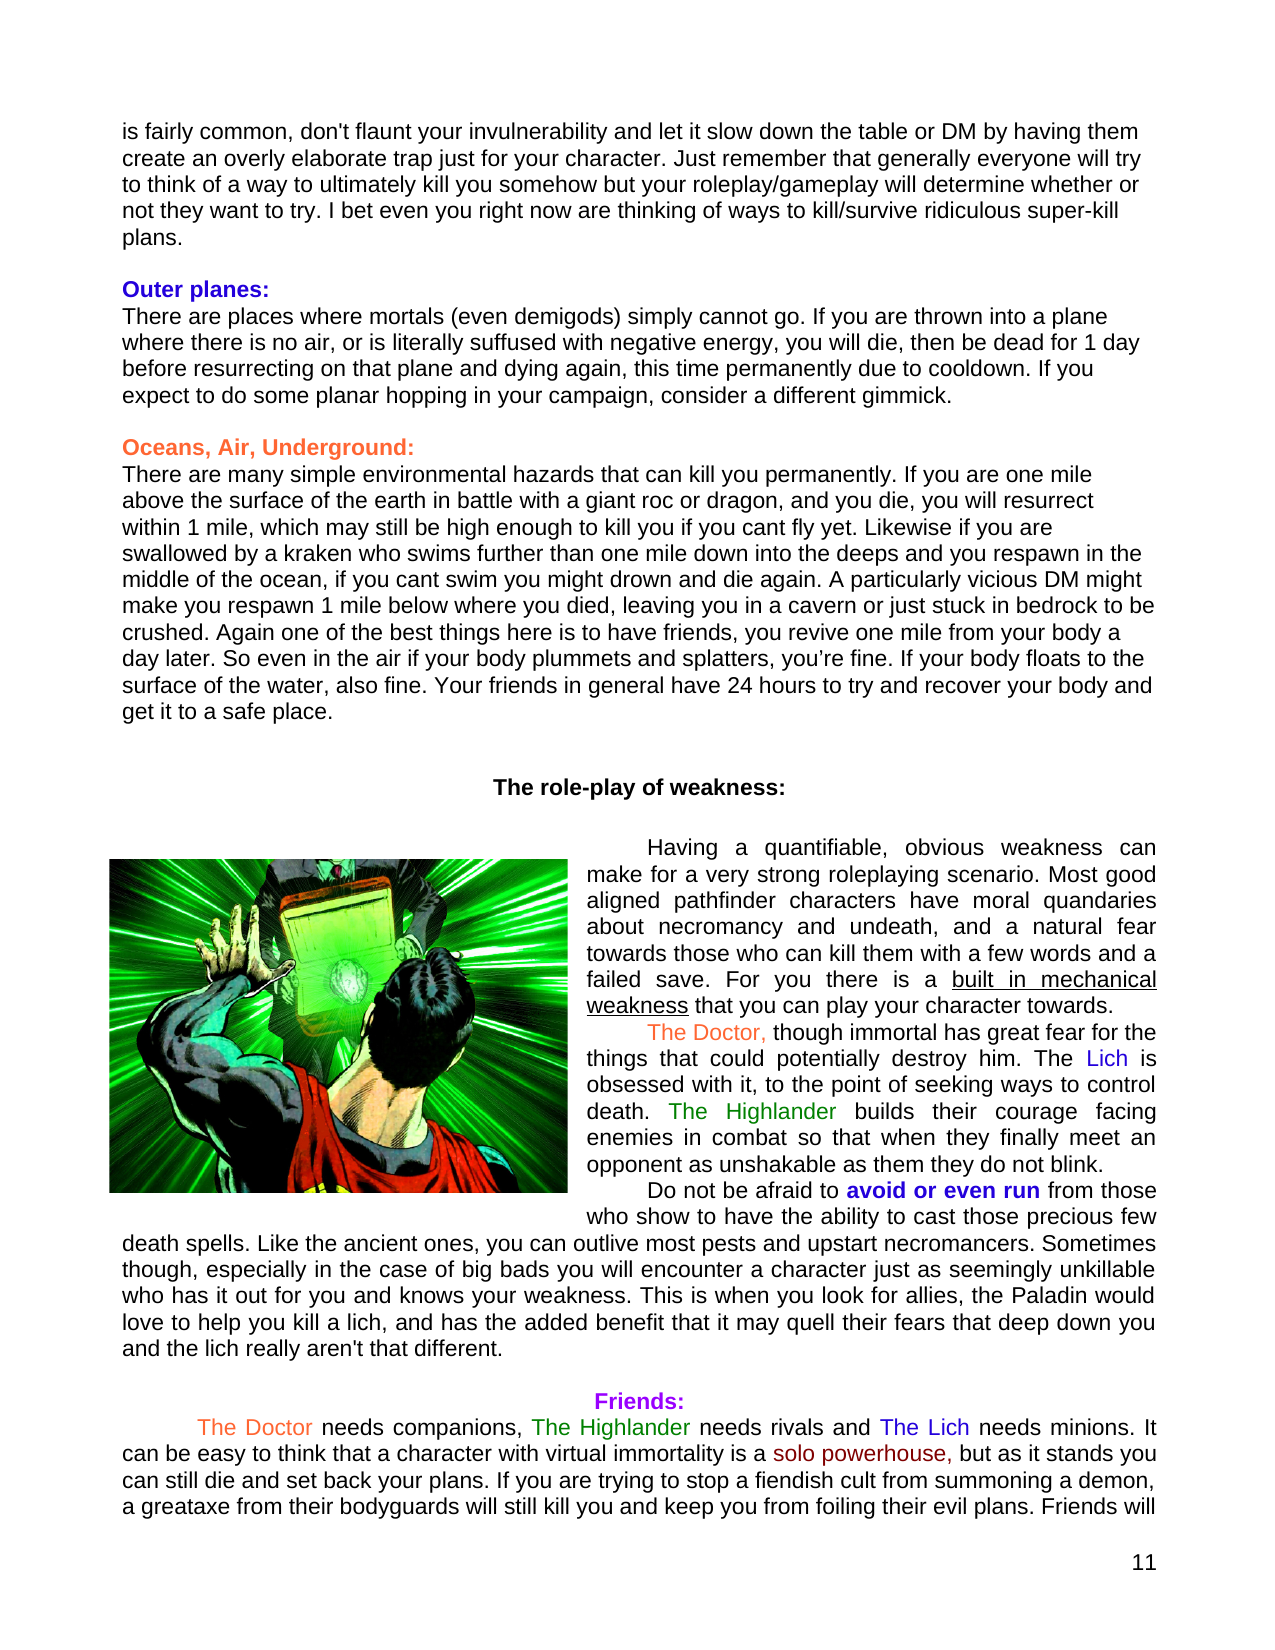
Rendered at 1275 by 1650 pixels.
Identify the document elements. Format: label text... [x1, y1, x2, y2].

picture [109, 859, 568, 1193]
text is fairly common, don't flaunt your invulnerability and let it slow down the table or DM by having them create an overly elaborate trap just for your character. Just remember that generally everyone will try to think of a way to ultimately kill you somehow but your roleplay/gameplay will determine whether or not they want to try. I bet even you right now are thinking of ways to kill/survive ridiculous super-kill plans. [122, 118, 1157, 250]
text There are places where mortals (even demigods) simply cannot go. If you are thrown into a plane where there is no air, or is literally suffused with negative energy, you will die, then be dead for 1 day before resurrecting on that plane and dying again, this time permanently due to cooldown. If you expect to do some planar hopping in your campaign, consider a different gimmick. [122, 303, 1157, 408]
subtitle The role-play of weakness: [122, 773, 1157, 800]
text Having a quantifiable, obvious weakness can make for a very strong roleplaying scenario. Most good aligned pathfinder characters have moral quandaries about necromancy and undeath, and a natural fear towards those who can kill them with a few words and a failed save. For you there is a built in mechanical weakness that you can play your character towards. [122, 834, 1157, 1019]
text Oceans, Air, Underground: [122, 434, 1157, 461]
text Do not be afraid to avoid or even run from those who show to have the ability to cast those precious few death spells. Like the ancient ones, you can outlive most pests and upstart necromancers. Sometimes though, especially in the case of big bads you will encounter a character just as seemingly unkillable who has it out for you and knows your weakness. This is when you look for allies, the Paladin would love to help you kill a lich, and has the added benefit that it may quell their fears that deep down you and the lich really aren't that different. [122, 1177, 1157, 1361]
text Friends: [122, 1388, 1157, 1414]
text The Doctor, though immortal has great fear for the things that could potentially destroy him. The Lich is obsessed with it, to the point of seeking ways to control death. The Highlander builds their courage facing enemies in combat so that when they finally meet an opponent as unshakable as them they do not blink. [568, 1019, 1157, 1177]
text Outer planes: [122, 276, 1157, 303]
text There are many simple environmental hazards that can kill you permanently. If you are one mile above the surface of the earth in battle with a giant roc or dragon, and you die, you will resurrect within 1 mile, which may still be high enough to kill you if you cant fly yet. Likewise if you are swallowed by a kraken who swims further than one mile down into the deeps and you respawn in the middle of the ocean, if you cant swim you might drown and die again. A particularly vicious DM might make you respawn 1 mile below where you died, leaving you in a cavern or just stuck in bedrock to be crushed. Again one of the best things here is to have friends, you revive one mile from your body a day later. So even in the air if your body plummets and splatters, you’re fine. If your body floats to the surface of the water, also fine. Your friends in general have 24 hours to try and recover your body and get it to a safe place. [122, 461, 1157, 724]
text The Doctor needs companions, The Highlander needs rivals and The Lich needs minions. It can be easy to think that a character with virtual immortality is a solo powerhouse, but as it stands you can still die and set back your plans. If you are trying to stop a fiendish cult from summoning a demon, a greataxe from their bodyguards will still kill you and keep you from foiling their evil plans. Friends will [122, 1414, 1157, 1519]
